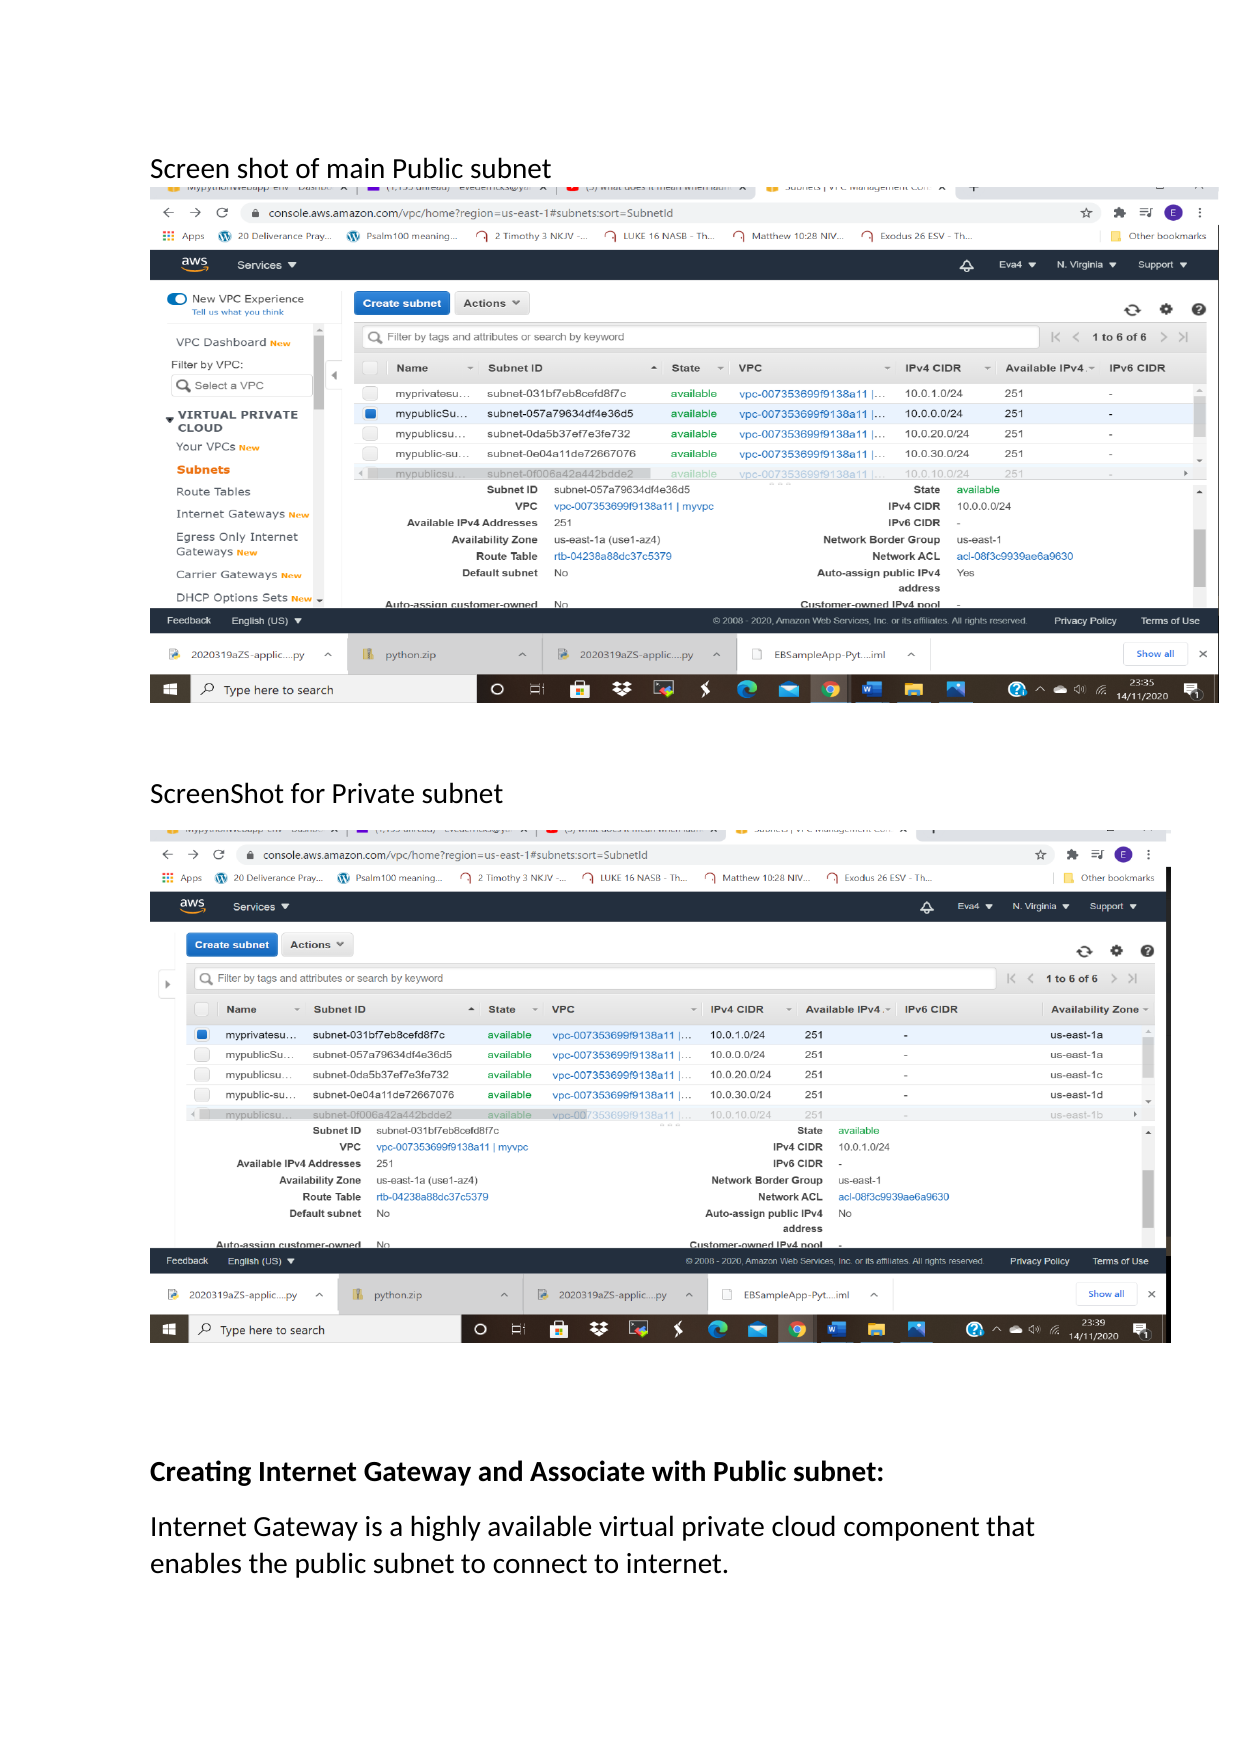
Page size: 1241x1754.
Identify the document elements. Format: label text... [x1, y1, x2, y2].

text Creating Internet Gateway and Associate with Public subnet: [150, 1416, 1090, 1489]
text Internet Gateway is a highly available virtual private cloud component that enables the public subnet to connect to internet. [150, 1508, 1090, 1581]
text ScreenShot for Private subnet [150, 776, 1090, 811]
text Screen shot of main Public subnet [150, 150, 1090, 187]
